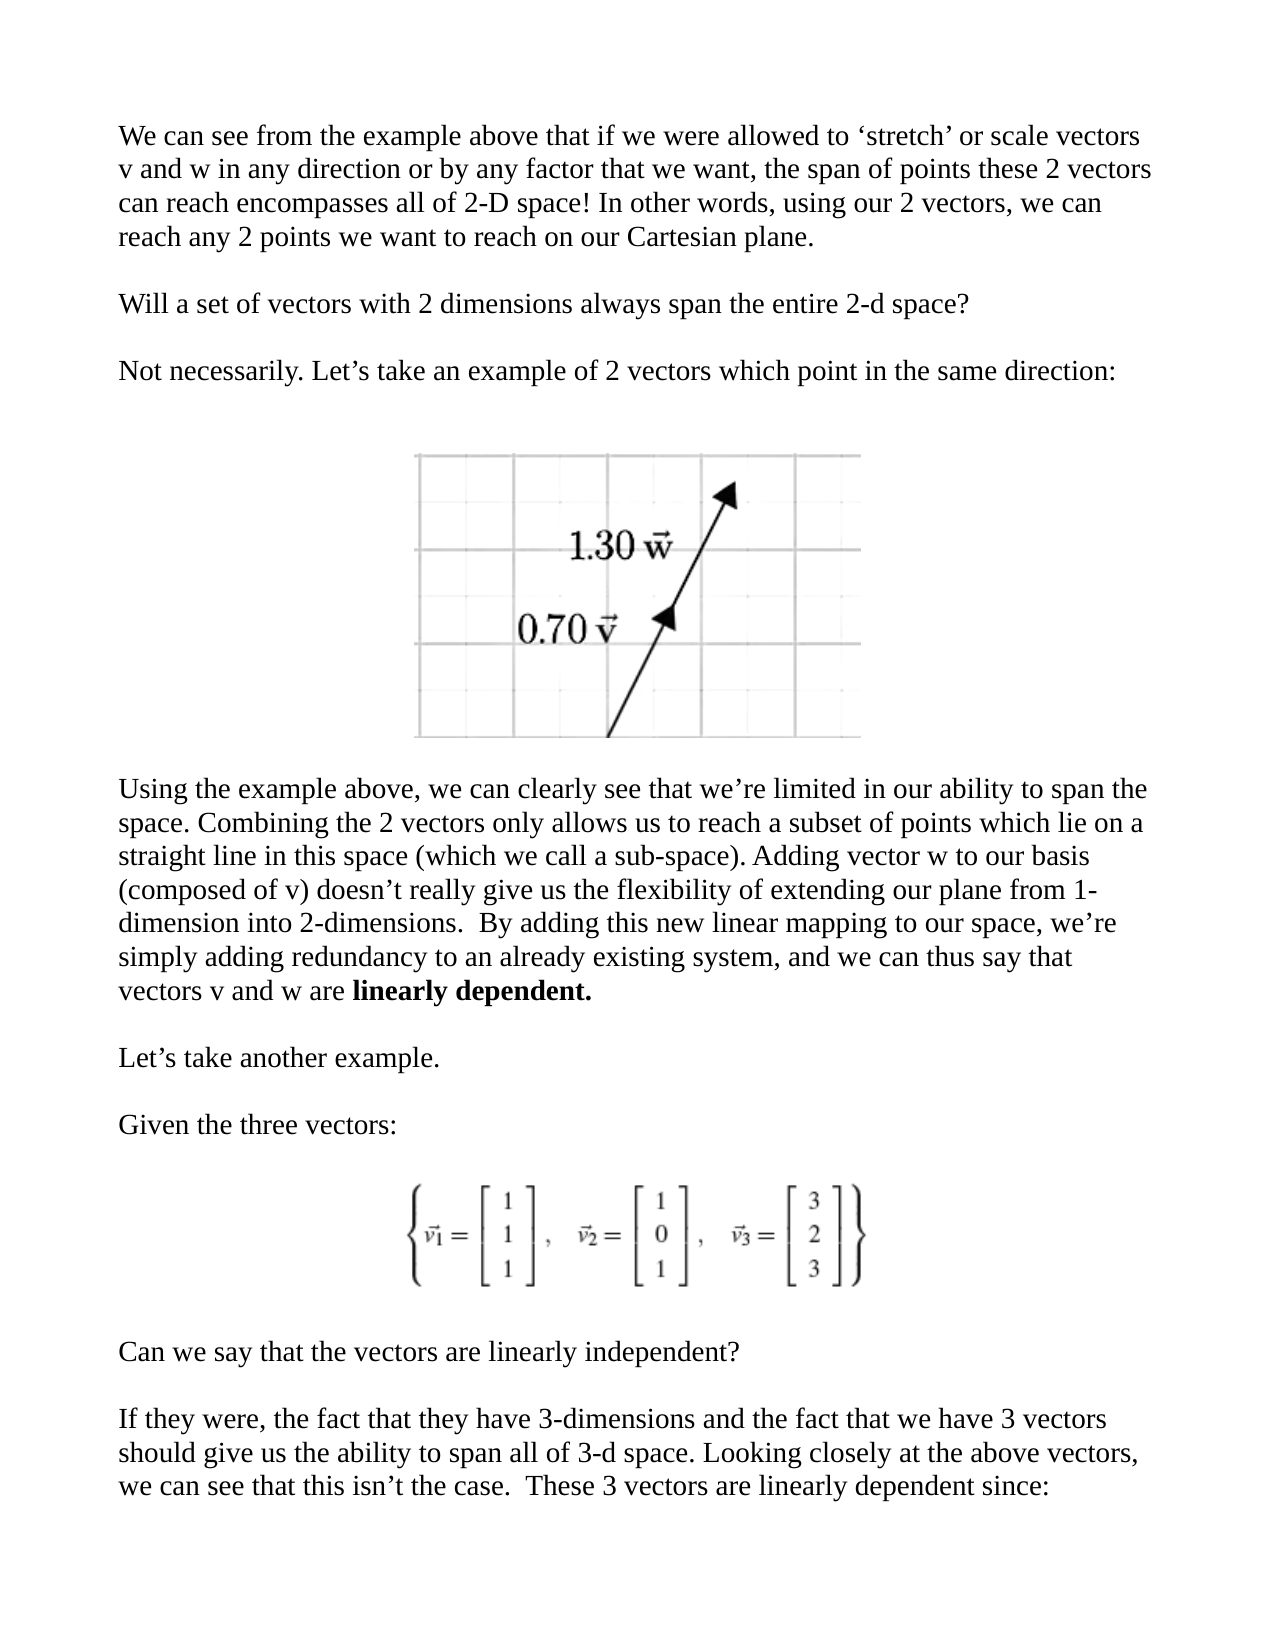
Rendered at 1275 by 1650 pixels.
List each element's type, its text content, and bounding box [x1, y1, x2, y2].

picture [400, 1173, 875, 1301]
text Using the example above, we can clearly see that we’re limited in our ability to span the space. Combining the 2 vectors only allows us to reach a subset of points which lie on a straight line in this space (which we call a sub-space). Adding vector w to our basis (composed of v) doesn’t really give us the flexibility of extending our plane from 1-dimension into 2-dimensions. By adding this new linear mapping to our space, we’re simply adding redundancy to an already existing system, and we can thus say that vectors v and w are linearly dependent. [118, 771, 1157, 1006]
text Will a set of vectors with 2 dimensions always span the entire 2-d space? [118, 286, 1157, 319]
picture [414, 453, 861, 738]
text Given the three vectors: [118, 1107, 1157, 1140]
text If they were, the fact that they have 3-dimensions and the fact that we have 3 vectors should give us the ability to span all of 3-d space. Looking closely at the above vectors, we can see that this isn’t the case. These 3 vectors are linearly dependent since: [118, 1401, 1157, 1502]
text Not necessarily. Let’s take an example of 2 vectors which point in the same direction: [118, 353, 1157, 386]
text Let’s take another example. [118, 1040, 1157, 1073]
text We can see from the example above that if we were allowed to ‘stretch’ or scale vectors v and w in any direction or by any factor that we want, the span of points these 2 vectors can reach encompasses all of 2-D space! In other words, using our 2 vectors, we can reach any 2 points we want to reach on our Cartesian plane. [118, 118, 1157, 252]
text Can we say that the vectors are linearly independent? [118, 1334, 1157, 1368]
